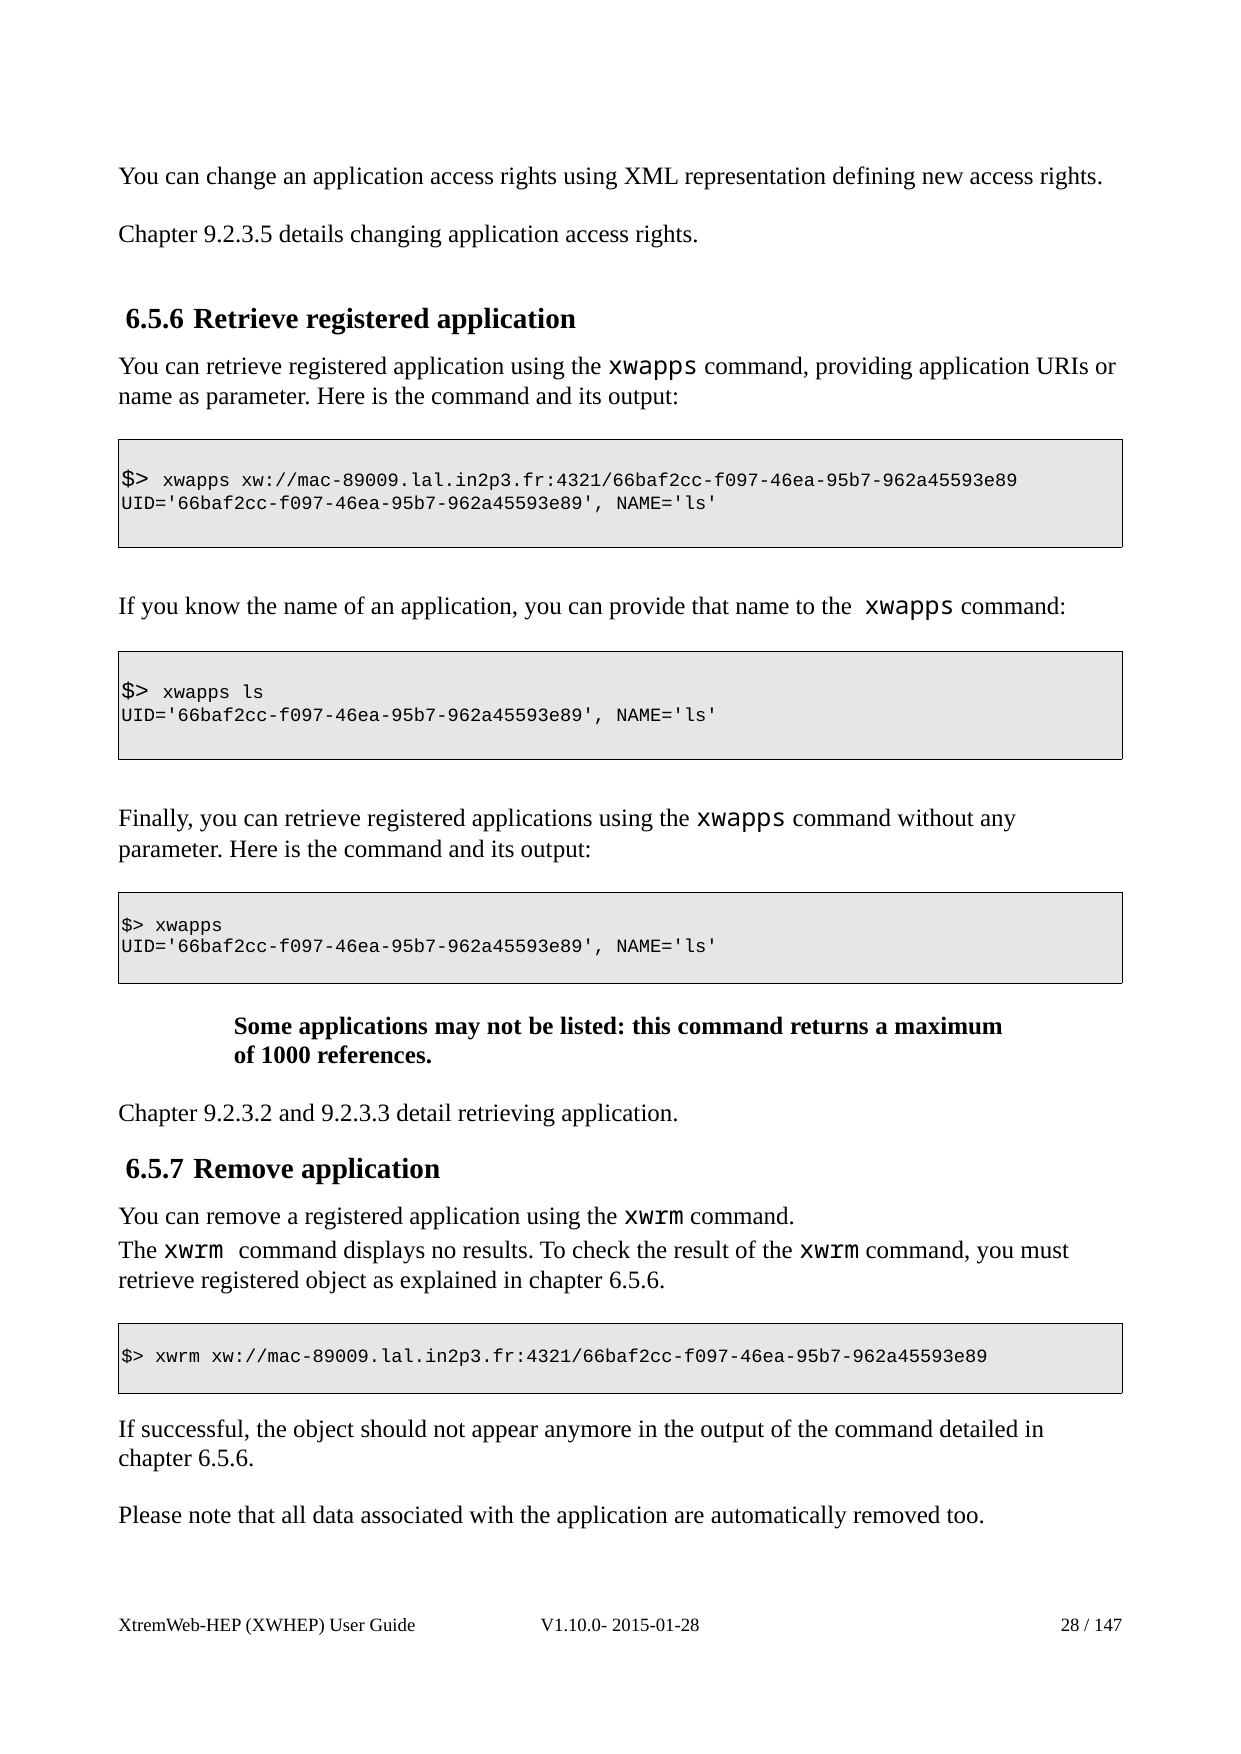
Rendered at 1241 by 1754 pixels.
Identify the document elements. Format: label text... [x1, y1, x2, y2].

text UID='66baf2cc-f097-46ea-95b7-962a45593e89', NAME='ls' [119, 934, 1122, 955]
text Finally, you can retrieve registered applications using the xwapps command without any parameter. Here is the command and its output: [118, 800, 1122, 863]
text The xwrm command displays no results. To check the result of the xwrm command, you must retrieve registered object as explained in chapter 6.5.6. [118, 1231, 1122, 1294]
text You can retrieve registered application using the xwapps command, providing application URIs or name as parameter. Here is the command and its output: [118, 347, 1122, 410]
text $> xwapps xw://mac-89009.lal.in2p3.fr:4321/66baf2cc-f097-46ea-95b7-962a45593e89 [119, 465, 1122, 491]
subtitle Remove application [118, 1151, 1122, 1185]
text Chapter 9.2.3.5 details changing application access rights. [118, 219, 1122, 247]
text You can remove a registered application using the xwrm command. [118, 1197, 1122, 1231]
text $> xwapps [119, 913, 1122, 934]
text Please note that all data associated with the application are automatically removed too. [118, 1501, 1122, 1529]
text $> xwapps ls [119, 677, 1122, 703]
text Chapter 9.2.3.2 and 9.2.3.3 detail retrieving application. [118, 1098, 1122, 1126]
text If successful, the object should not appear anymore in the output of the command detailed in chapter 6.5.6. [118, 1414, 1122, 1472]
text Some applications may not be listed: this command returns a maximum of 1000 references. [233, 1011, 1004, 1069]
text UID='66baf2cc-f097-46ea-95b7-962a45593e89', NAME='ls' [119, 491, 1122, 512]
text You can change an application access rights using XML representation defining new access rights. [118, 161, 1122, 190]
text UID='66baf2cc-f097-46ea-95b7-962a45593e89', NAME='ls' [119, 703, 1122, 724]
subtitle Retrieve registered application [118, 301, 1122, 335]
text If you know the name of an application, you can provide that name to the xwapps command: [118, 588, 1122, 622]
text $> xwrm xw://mac-89009.lal.in2p3.fr:4321/66baf2cc-f097-46ea-95b7-962a45593e89 [119, 1344, 1122, 1366]
